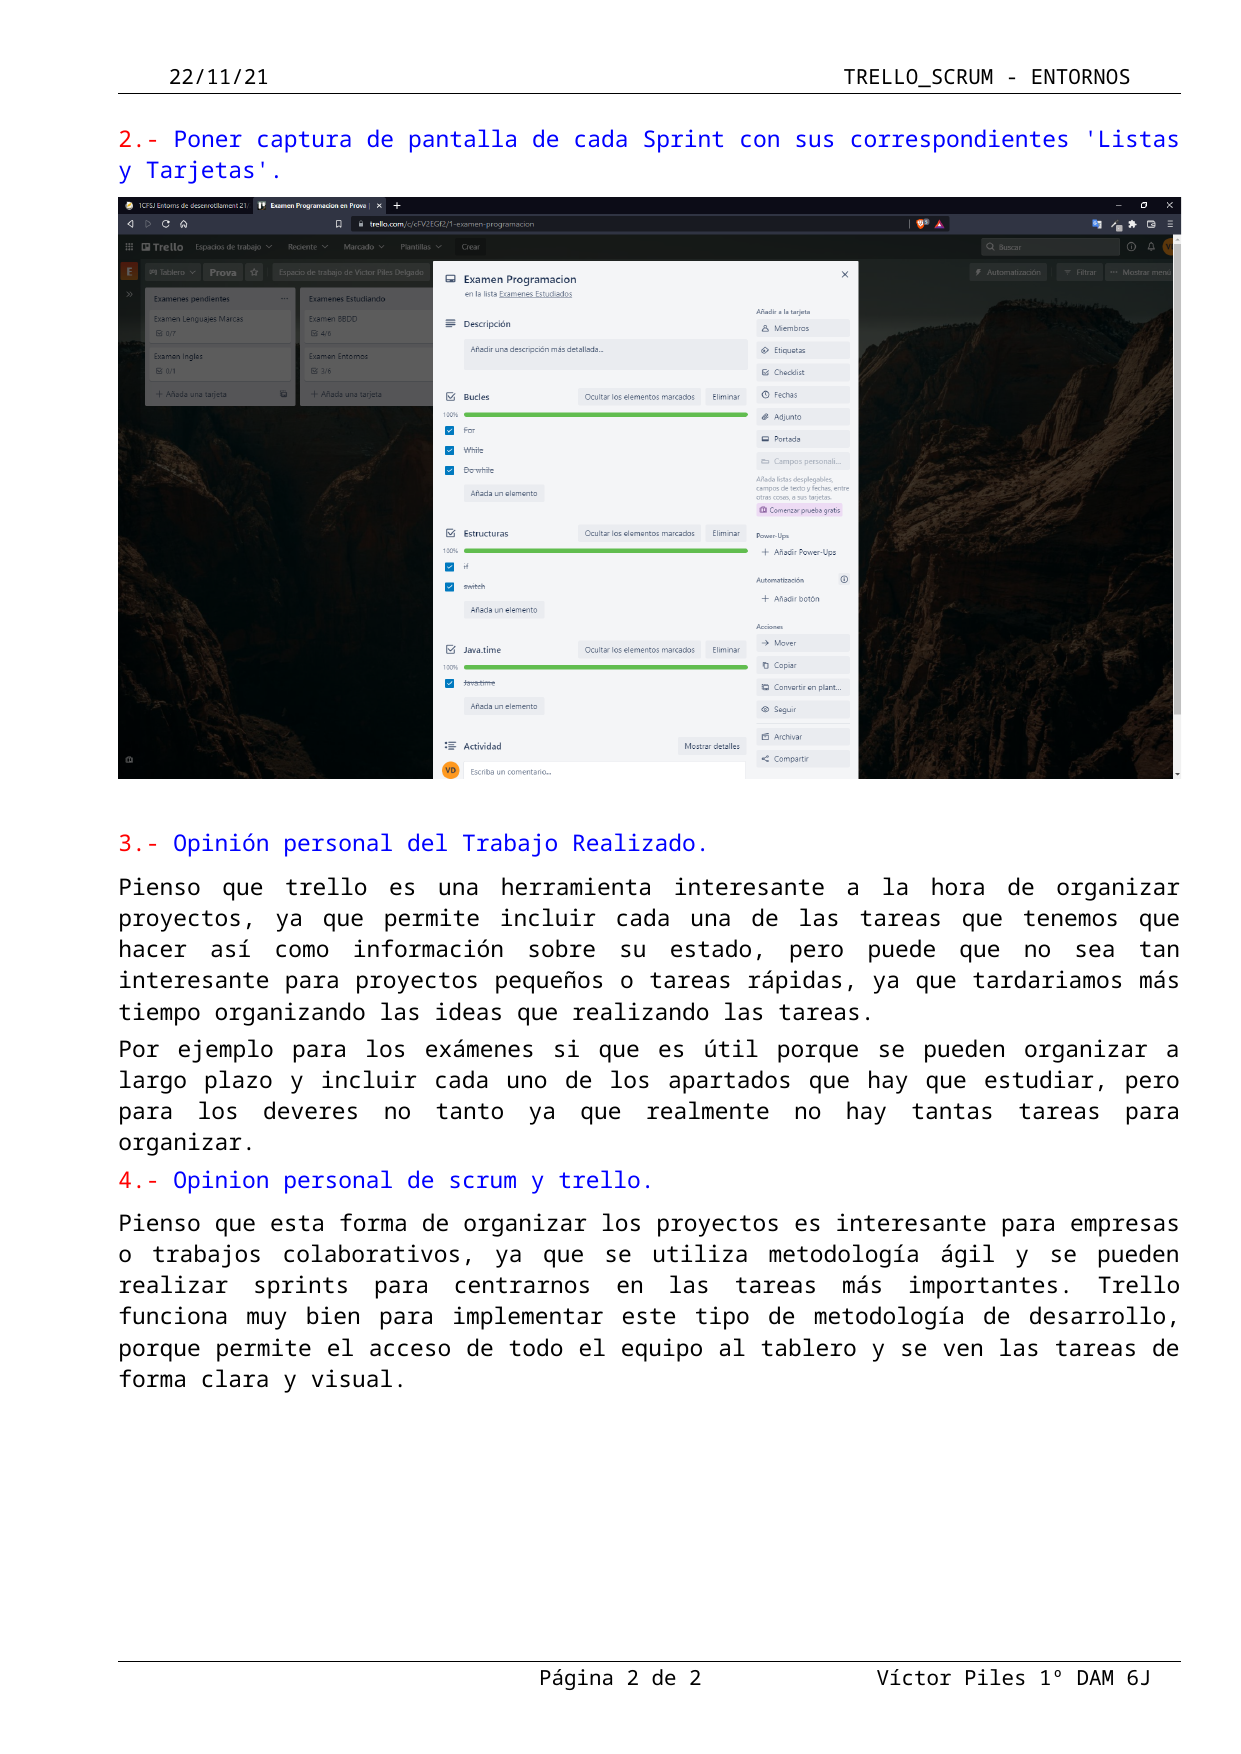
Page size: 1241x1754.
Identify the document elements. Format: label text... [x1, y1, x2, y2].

text Pienso que esta forma de organizar los proyectos es interesante para empresas o trabajos colaborativos, ya que se utiliza metodología ágil y se pueden realizar sprints para centrarnos en las tareas más importantes. Trello funciona muy bien para implementar este tipo de metodología de desarrollo, porque permite el acceso de todo el equipo al tablero y se ven las tareas de forma clara y visual. [118, 1207, 1181, 1394]
text Por ejemplo para los exámenes si que es útil porque se pueden organizar a largo plazo y incluir cada uno de los apartados que hay que estudiar, pero para los deveres no tanto ya que realmente no hay tantas tareas para organizar. [118, 1033, 1181, 1158]
text 2.- Poner captura de pantalla de cada Sprint con sus correspondientes 'Listas y Tarjetas'. [118, 123, 1181, 185]
text 3.- Opinión personal del Trabajo Realizado. [118, 827, 1181, 859]
text 4.- Opinion personal de scrum y trello. [118, 1163, 1181, 1195]
text Pienso que trello es una herramienta interesante a la hora de organizar proyectos, ya que permite incluir cada una de las tareas que tenemos que hacer así como información sobre su estado, pero puede que no sea tan interesante para proyectos pequeños o tareas rápidas, ya que tardariamos más tiempo organizando las ideas que realizando las tareas. [118, 870, 1181, 1027]
picture [118, 197, 1182, 779]
